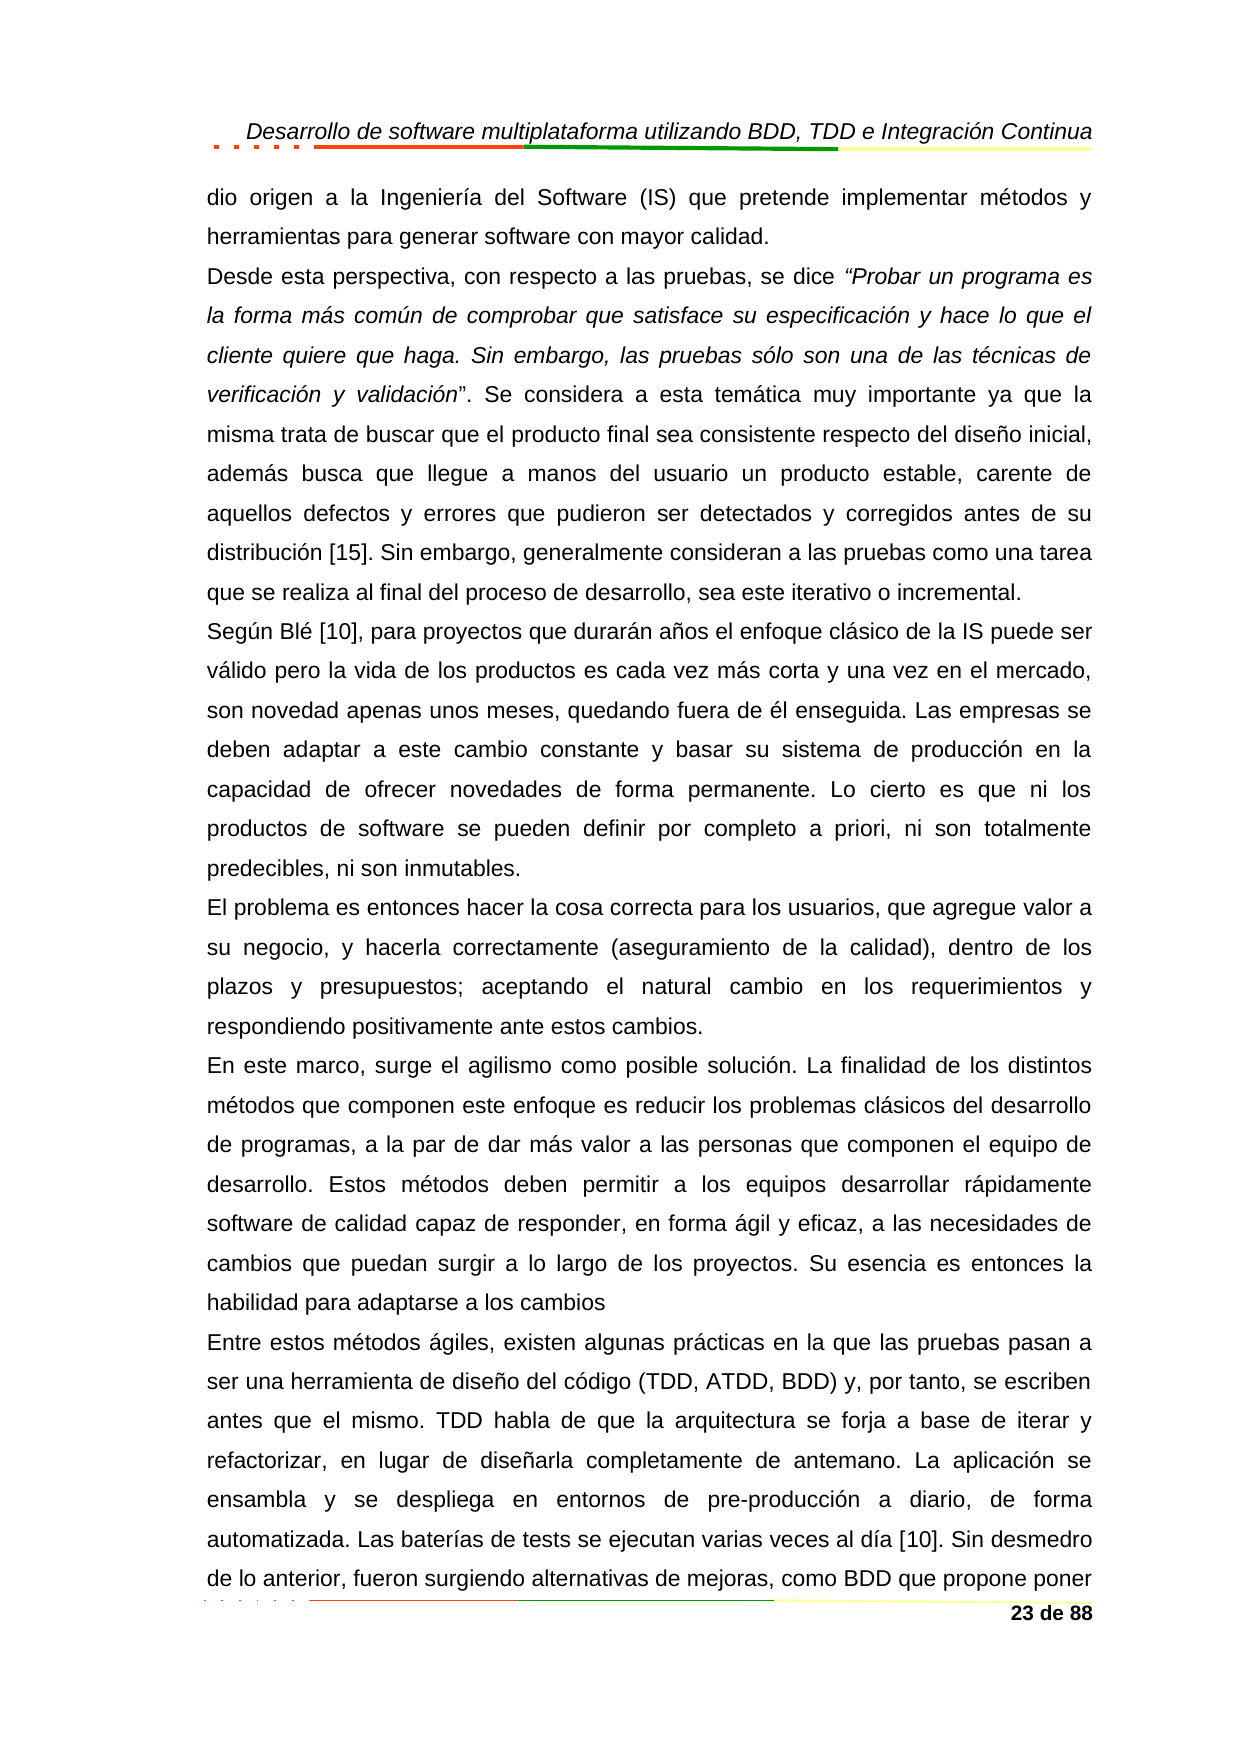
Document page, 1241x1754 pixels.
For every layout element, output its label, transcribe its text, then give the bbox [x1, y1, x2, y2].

text El problema es entonces hacer la cosa correcta para los usuarios, que agregue valor a su negocio, y hacerla correctamente (aseguramiento de la calidad), dentro de los plazos y presupuestos; aceptando el natural cambio en los requerimientos y respondiendo positivamente ante estos cambios. [207, 894, 1093, 1039]
text Según Blé [10], para proyectos que durarán años el enfoque clásico de la IS puede ser válido pero la vida de los productos es cada vez más corta y una vez en el mercado, son novedad apenas unos meses, quedando fuera de él enseguida. Las empresas se deben adaptar a este cambio constante y basar su sistema de producción en la capacidad de ofrecer novedades de forma permanente. Lo cierto es que ni los productos de software se pueden definir por completo a priori, ni son totalmente predecibles, ni son inmutables. [207, 618, 1093, 881]
text dio origen a la Ingeniería del Software (IS) que pretende implementar métodos y herramientas para generar software con mayor calidad. [207, 184, 1093, 249]
text En este marco, surge el agilismo como posible solución. La finalidad de los distintos métodos que componen este enfoque es reducir los problemas clásicos del desarrollo de programas, a la par de dar más valor a las personas que componen el equipo de desarrollo. Estos métodos deben permitir a los equipos desarrollar rápidamente software de calidad capaz de responder, en forma ágil y eficaz, a las necesidades de cambios que puedan surgir a lo largo de los proyectos. Su esencia es entonces la habilidad para adaptarse a los cambios [207, 1052, 1093, 1315]
text Entre estos métodos ágiles, existen algunas prácticas en la que las pruebas pasan a ser una herramienta de diseño del código (TDD, ATDD, BDD) y, por tanto, se escriben antes que el mismo. TDD habla de que la arquitectura se forja a base de iterar y refactorizar, en lugar de diseñarla completamente de antemano. La aplicación se ensambla y se despliega en entornos de pre-producción a diario, de forma automatizada. Las baterías de tests se ejecutan varias veces al día [10]. Sin desmedro de lo anterior, fueron surgiendo alternativas de mejoras, como BDD que propone poner [207, 1328, 1093, 1592]
text Desde esta perspectiva, con respecto a las pruebas, se dice “Probar un programa es la forma más común de comprobar que satisface su especificación y hace lo que el cliente quiere que haga. Sin embargo, las pruebas sólo son una de las técnicas de verificación y validación”. Se considera a esta temática muy importante ya que la misma trata de buscar que el producto final sea consistente respecto del diseño inicial, además busca que llegue a manos del usuario un producto estable, carente de aquellos defectos y errores que pudieron ser detectados y corregidos antes de su distribución [15]. Sin embargo, generalmente consideran a las pruebas como una tarea que se realiza al final del proceso de desarrollo, sea este iterativo o incremental. [207, 263, 1093, 605]
